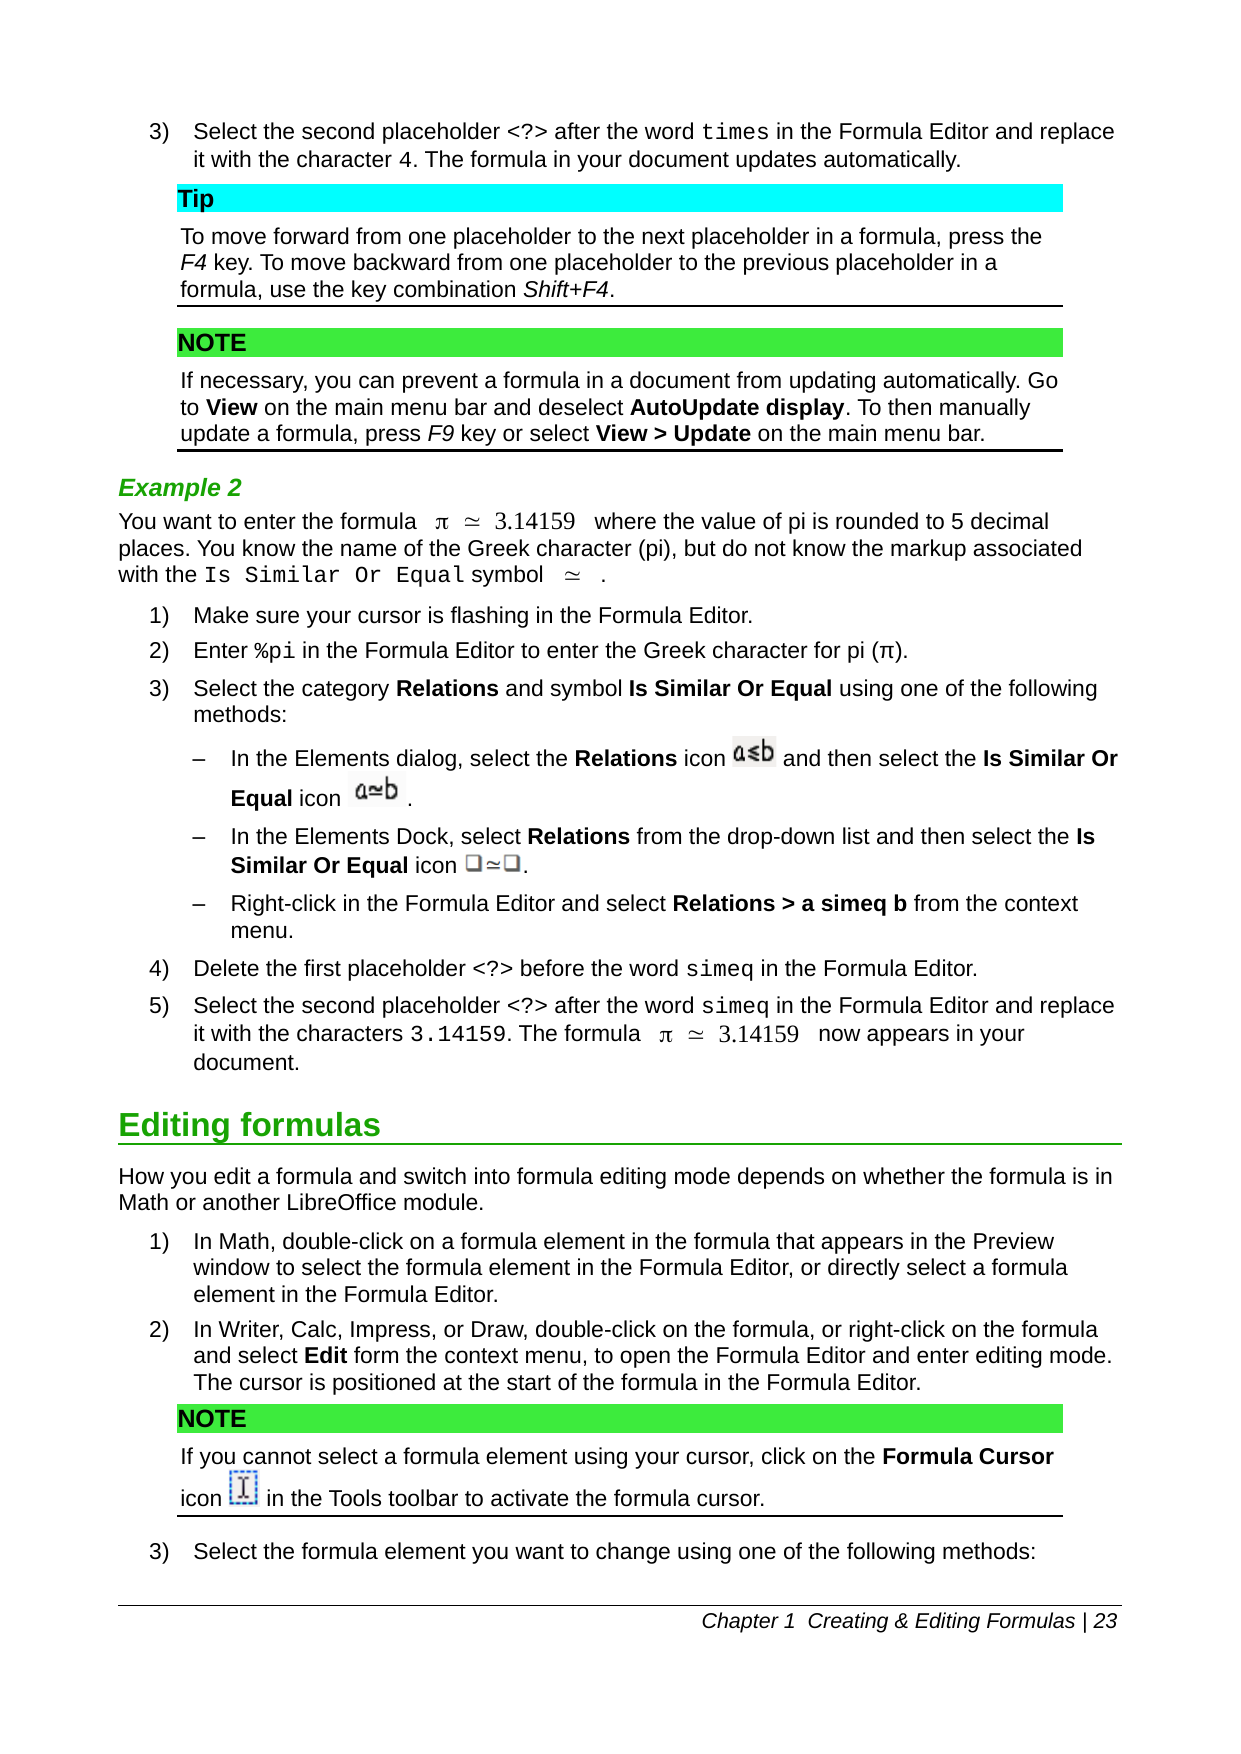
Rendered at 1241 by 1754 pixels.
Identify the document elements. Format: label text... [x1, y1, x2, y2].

subtitle NOTE [177, 328, 1063, 357]
text How you edit a formula and switch into formula editing mode depends on whether the formula is in Math or another LibreOffice module. [118, 1163, 1122, 1216]
list Select the second placeholder <?> after the word times in the Formula Editor and replace it with the character 4. The formula in your document updates automatically. [169, 118, 1122, 175]
list Select the category Relations and symbol Is Similar Or Equal using one of the following methods: [169, 674, 1122, 727]
list Delete the first placeholder <?> before the word simeq in the Formula Editor. [169, 955, 1122, 983]
text If necessary, you can prevent a formula in a document from updating automatically. Go to View on the main menu bar and deselect AutoUpdate display. To then manually update a formula, press F9 key or select View > Update on the main menu bar. [177, 364, 1063, 449]
text To move forward from one placeholder to the next placeholder in a formula, press the F4 key. To move backward from one placeholder to the previous placeholder in a formula, use the key combination Shift+F4. [177, 220, 1063, 305]
subtitle Tip [177, 184, 1063, 212]
picture [347, 771, 407, 807]
list In Writer, Calc, Impress, or Draw, double-click on the formula, or right-click on the formula and select Edit form the context menu, to open the Formula Editor and enter editing mode. The cursor is positioned at the start of the formula in the Formula Editor. [169, 1316, 1122, 1395]
text If you cannot select a formula element using your cursor, click on the Formula Cursor icon in the Tools toolbar to activate the formula cursor. [177, 1440, 1063, 1515]
list Select the second placeholder <?> after the word simeq in the Formula Editor and replace it with the characters 3.14159. The formulanow appears in your document. [169, 992, 1122, 1075]
text You want to enter the formulawhere the value of pi is rounded to 5 decimal places. You know the name of the Greek character (pi), but do not know the markup associated with the Is Similar Or Equal symbol. [118, 507, 1122, 589]
list In Math, double-click on a formula element in the formula that appears in the Preview window to select the formula element in the Formula Editor, or directly select a formula element in the Formula Editor. [169, 1228, 1122, 1307]
list Select the formula element you want to change using one of the following methods: [169, 1538, 1122, 1564]
list Make sure your cursor is flashing in the Formula Editor. [169, 602, 1122, 628]
subtitle Example 2 [118, 473, 1122, 501]
list In the Elements dialog, select the Relations icon and then select the Is Similar Or Equal icon . [192, 736, 1122, 811]
picture [228, 1469, 260, 1507]
subtitle NOTE [177, 1404, 1063, 1433]
list In the Elements Dock, select Relations from the drop-down list and then select the Is Similar Or Equal icon . [192, 823, 1122, 878]
picture [463, 849, 523, 874]
list Enter %pi in the Formula Editor to enter the Greek character for pi (π). [169, 637, 1122, 666]
picture [732, 736, 777, 767]
list Right-click in the Formula Editor and select Relations > a simeq b from the context menu. [192, 890, 1122, 943]
subtitle Editing formulas [118, 1104, 1122, 1143]
